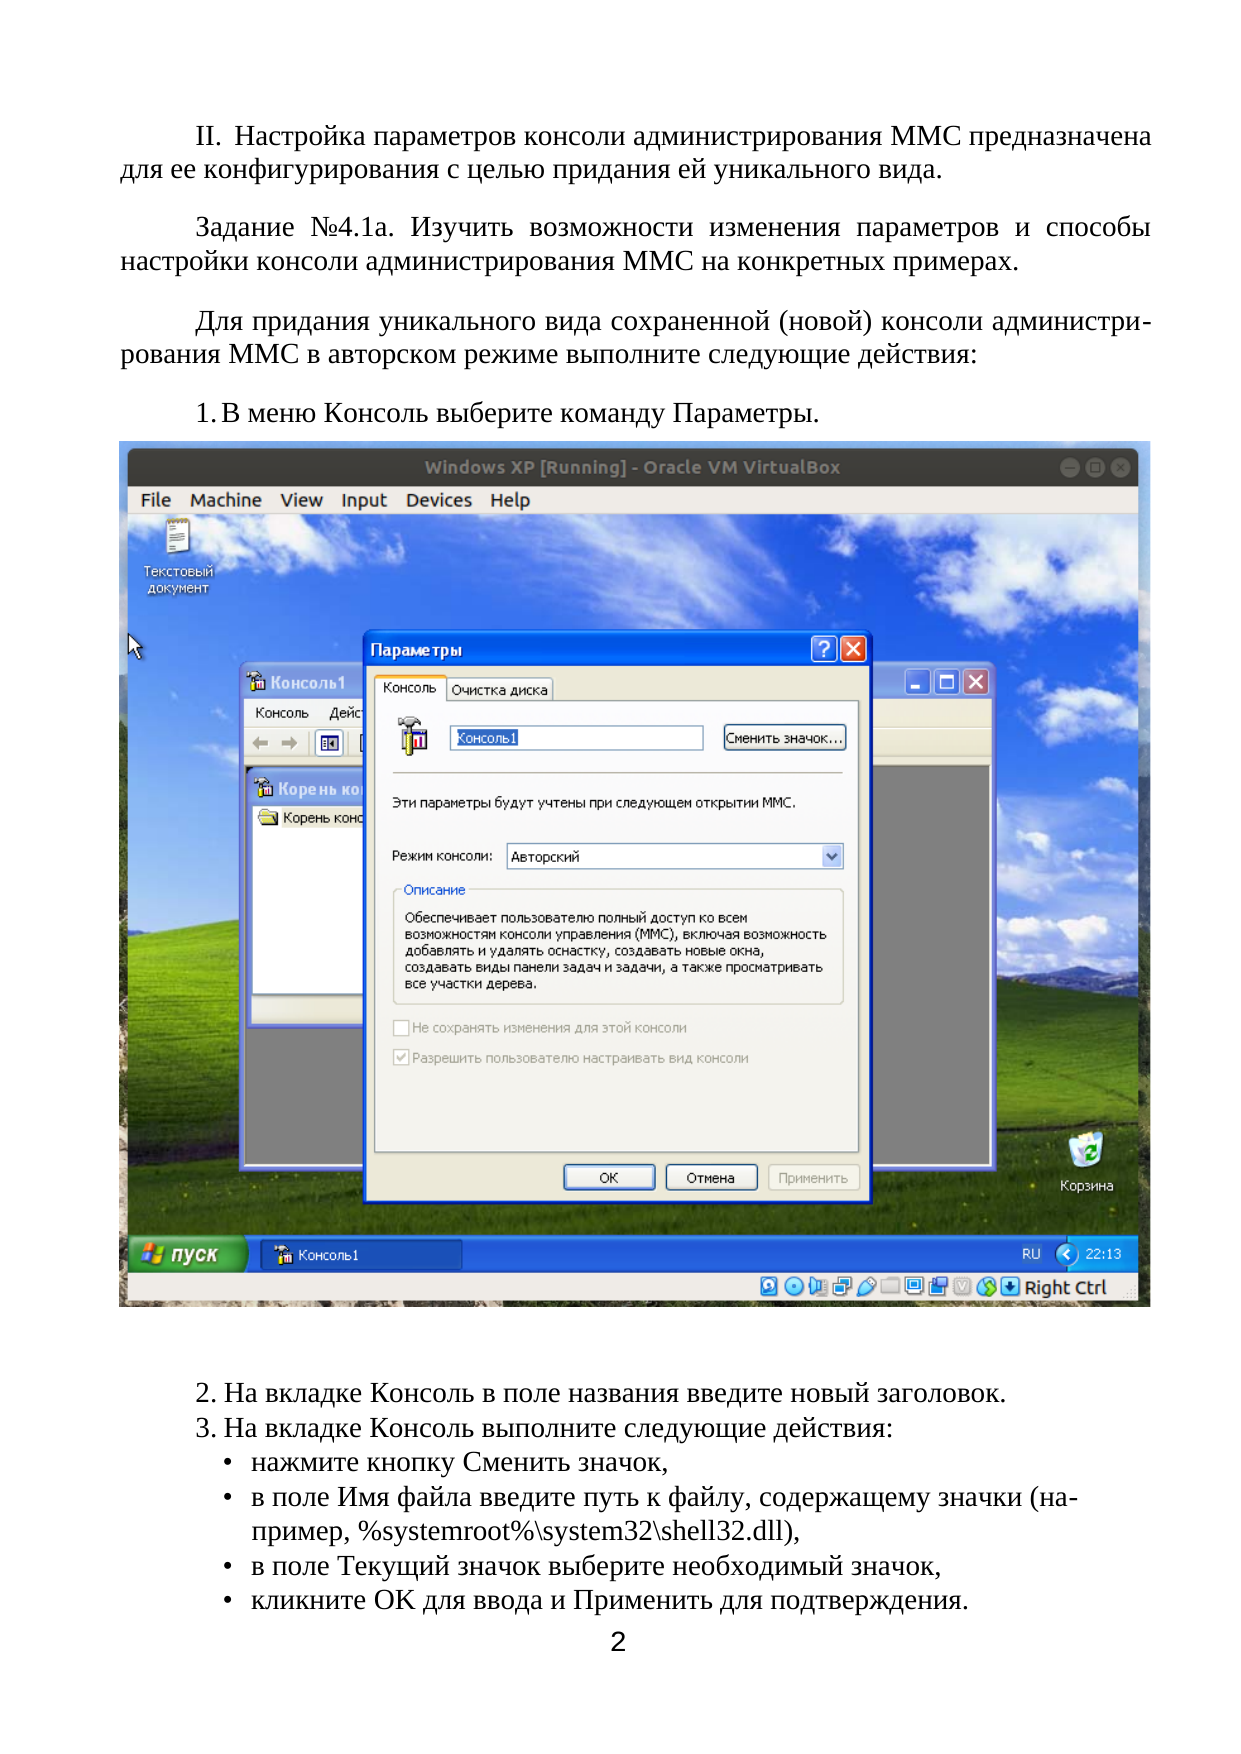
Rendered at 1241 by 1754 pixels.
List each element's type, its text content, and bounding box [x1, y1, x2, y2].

list нажмите кнопку Сменить значок, [222, 1444, 1152, 1479]
list На вкладке Консоль выполните следующие действия: [120, 1410, 1152, 1444]
text Для придания уникального вида сохраненной (новой) консоли администри­рования MMC в авторском режиме выполните следующие действия: [120, 303, 1152, 370]
list Настройка параметров консоли администрирования MMC предназначе­на для ее конфигурирования с целью придания ей уникального вида. [120, 118, 1152, 185]
list кликните OK для ввода и Применить для подтверждения. [222, 1582, 1152, 1616]
text Задание №4.1а. Изучить возможности изменения параметров и способы настройки консоли администрирования MMC на конкретных примерах. [120, 210, 1152, 278]
list в поле Текущий значок выберите необходимый значок, [222, 1548, 1152, 1582]
list В меню Консоль выберите команду Параметры. [120, 394, 1152, 429]
list На вкладке Консоль в поле названия введите новый заголовок. [120, 1375, 1152, 1410]
list в поле Имя файла введите путь к файлу, содержащему значки (на­пример, %systemroot%\system32\shell32.dll), [222, 1479, 1152, 1548]
picture [119, 441, 1151, 1307]
